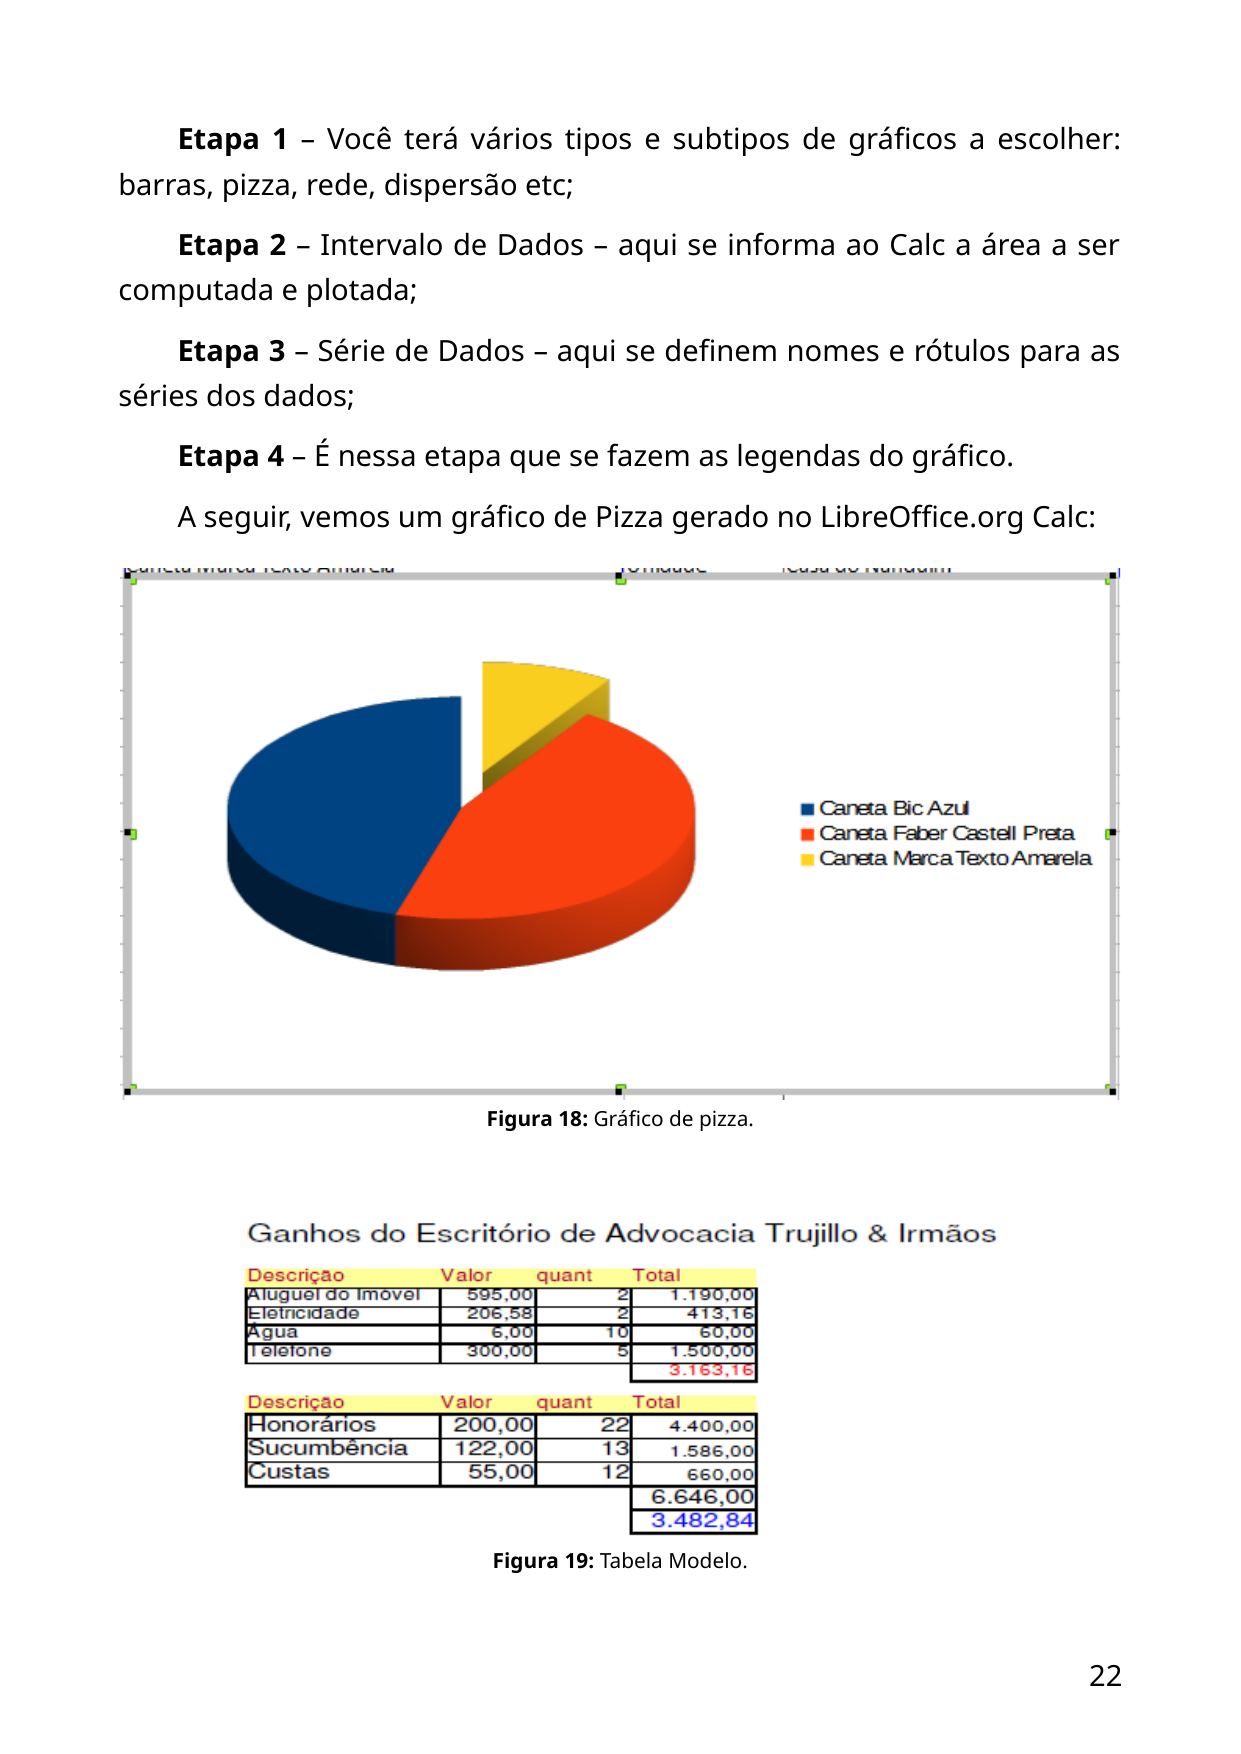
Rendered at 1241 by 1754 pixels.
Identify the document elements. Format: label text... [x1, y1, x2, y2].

text Etapa 3 – Série de Dados – aqui se definem nomes e rótulos para as séries dos dados; [118, 330, 1122, 415]
text A seguir, vemos um gráfico de Pizza gerado no LibreOffice.org Calc: [118, 496, 1122, 536]
text Etapa 1 – Você terá vários tipos e subtipos de gráficos a escolher: barras, pizza, rede, dispersão etc; [118, 118, 1122, 203]
picture [120, 568, 1121, 1100]
text Etapa 4 – É nessa etapa que se fazem as legendas do gráfico. [118, 436, 1122, 475]
text Etapa 2 – Intervalo de Dados – aqui se informa ao Calc a área a ser computada e plotada; [118, 224, 1122, 309]
text Figura 19: Tabela Modelo. [234, 1543, 1006, 1575]
text Figura 18: Gráfico de pizza. [120, 1100, 1120, 1132]
picture [234, 1211, 1007, 1543]
